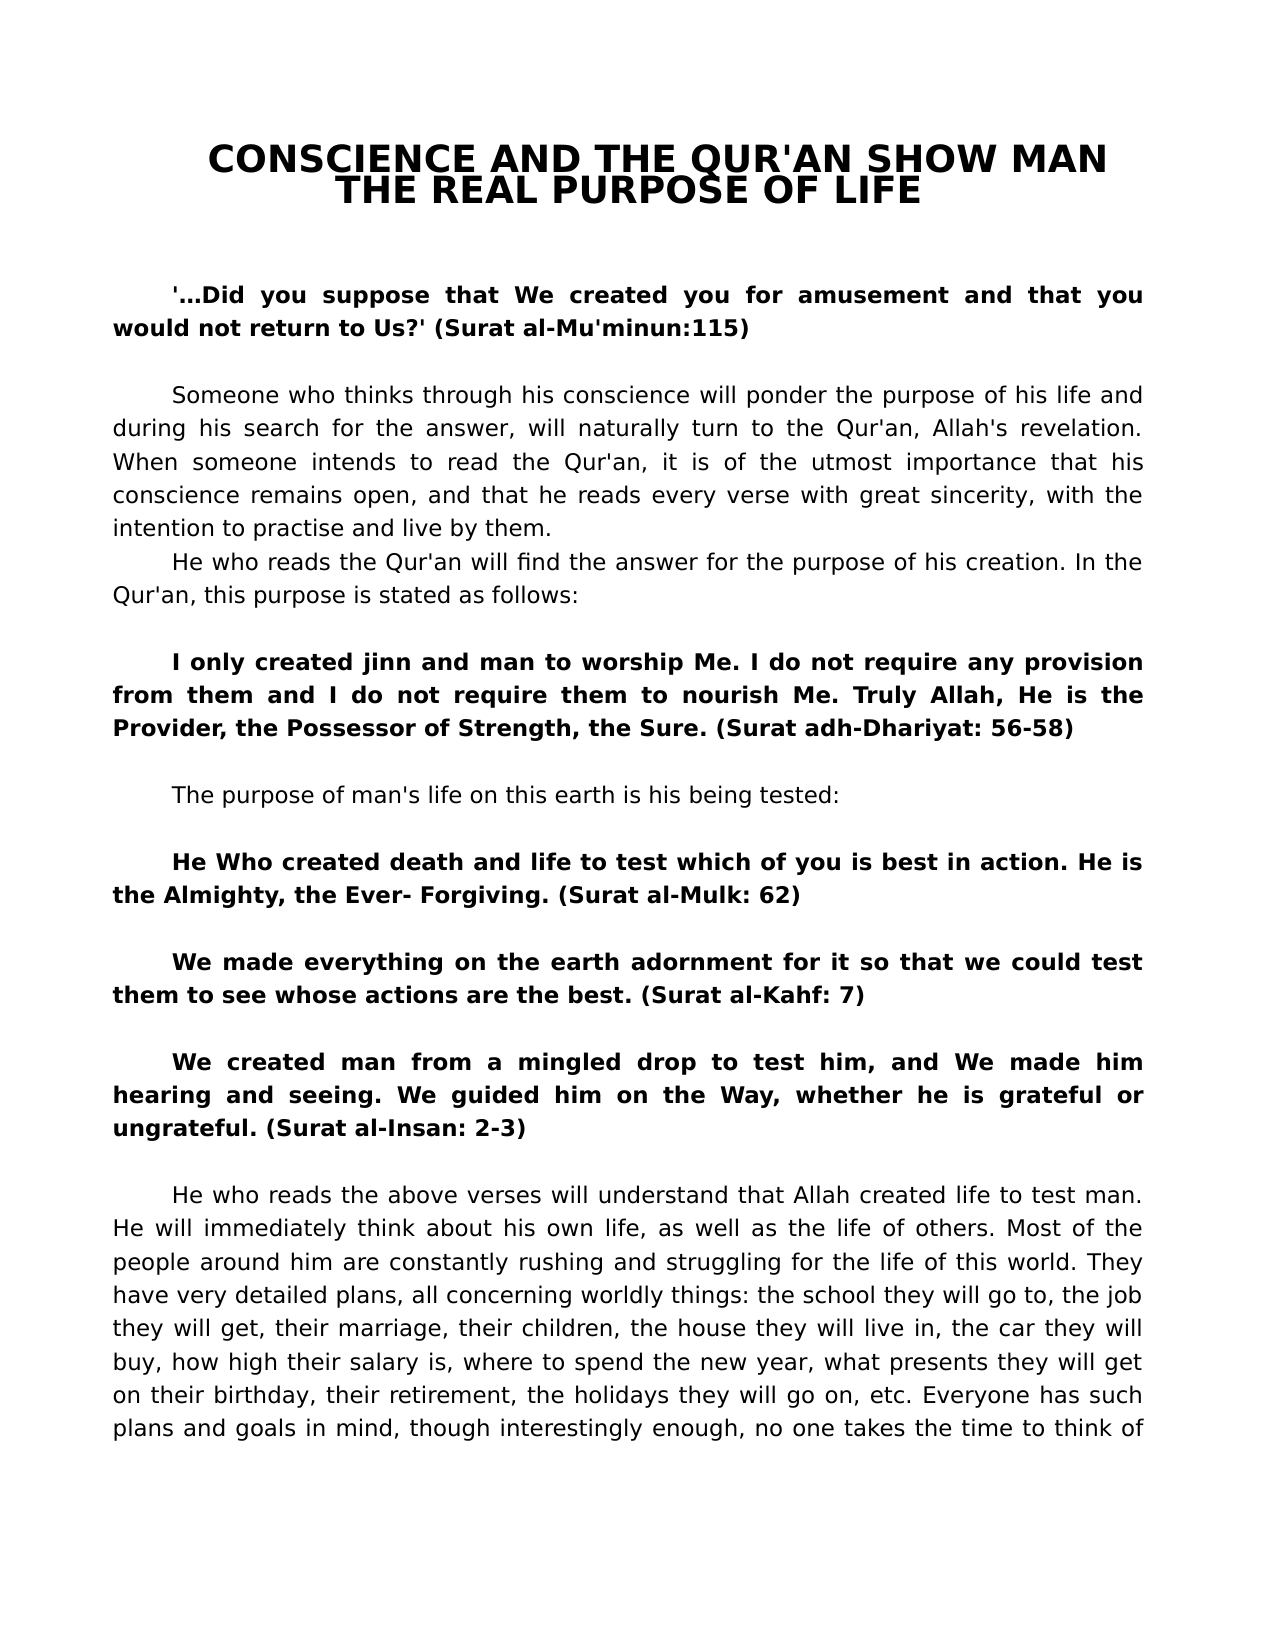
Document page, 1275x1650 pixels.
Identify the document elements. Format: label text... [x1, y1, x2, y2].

text Someone who thinks through his conscience will ponder the purpose of his life and during his search for the answer, will naturally turn to the Qur'an, Allah's revelation. When someone intends to read the Qur'an, it is of the utmost importance that his conscience remains open, and that he reads every verse with great sincerity, with the intention to practise and live by them. [112, 377, 1145, 543]
text I only created jinn and man to worship Me. I do not require any provision from them and I do not require them to nourish Me. Truly Allah, He is the Provider, the Possessor of Strength, the Sure. (Surat adh-Dhariyat: 56-58) [112, 643, 1145, 743]
text We made everything on the earth adornment for it so that we could test them to see whose actions are the best. (Surat al-Kahf: 7) [112, 943, 1145, 1010]
text The purpose of man's life on this earth is his being tested: [112, 777, 1145, 810]
text We created man from a mingled drop to test him, and We made him hearing and seeing. We guided him on the Way, whether he is grateful or ungrateful. (Surat al-Insan: 2-3) [112, 1043, 1145, 1143]
text He who reads the Qur'an will find the answer for the purpose of his creation. In the Qur'an, this purpose is stated as follows: [112, 543, 1145, 610]
text CONSCIENCE AND THE QUR'AN SHOW MAN THE REAL PURPOSE OF LIFE [112, 148, 1145, 210]
text He who reads the above verses will understand that Allah created life to test man. He will immediately think about his own life, as well as the life of others. Most of the people around him are constantly rushing and struggling for the life of this world. They have very detailed plans, all concerning worldly things: the school they will go to, the job they will get, their marriage, their children, the house they will live in, the car they will buy, how high their salary is, where to spend the new year, what presents they will get on their birthday, their retirement, the holidays they will go on, etc. Everyone has such plans and goals in mind, though interestingly enough, no one takes the time to think of [112, 1177, 1145, 1443]
text '…Did you suppose that We created you for amusement and that you would not return to Us?' (Surat al-Mu'minun:115) [112, 277, 1145, 343]
text He Who created death and life to test which of you is best in action. He is the Almighty, the Ever- Forgiving. (Surat al-Mulk: 62) [112, 843, 1145, 910]
